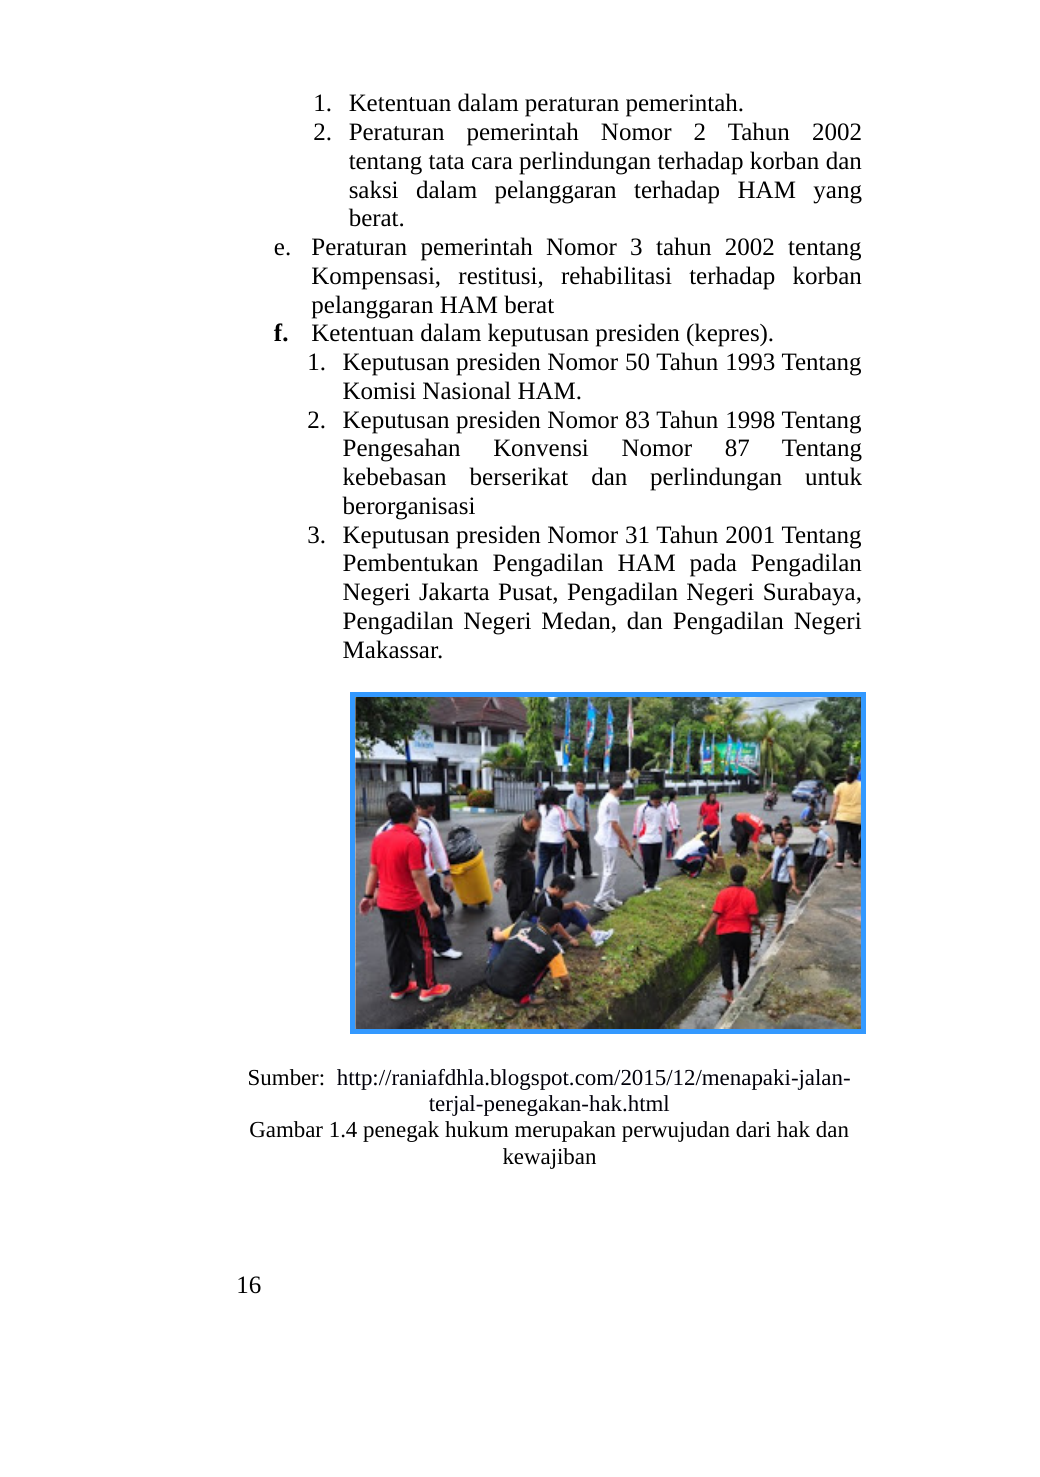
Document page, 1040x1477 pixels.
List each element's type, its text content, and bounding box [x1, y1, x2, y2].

list Keputusan presiden Nomor 83 Tahun 1998 Tentang Pengesahan Konvensi Nomor 87 Tentang kebebasan berserikat dan perlindungan untuk berorganisasi [307, 405, 862, 520]
picture [355, 697, 861, 1029]
list Keputusan presiden Nomor 50 Tahun 1993 Tentang Komisi Nasional HAM. [307, 347, 862, 405]
list Peraturan pemerintah Nomor 3 tahun 2002 tentang Kompensasi, restitusi, rehabilitasi terhadap korban pelanggaran HAM berat [274, 232, 862, 318]
list Ketentuan dalam keputusan presiden (kepres). [274, 318, 862, 347]
list Ketentuan dalam peraturan pemerintah. [313, 88, 862, 117]
list Keputusan presiden Nomor 31 Tahun 2001 Tentang Pembentukan Pengadilan HAM pada Pengadilan Negeri Jakarta Pusat, Pengadilan Negeri Surabaya, Pengadilan Negeri Medan, dan Pengadilan Negeri Makassar. [307, 520, 862, 663]
list Peraturan pemerintah Nomor 2 Tahun 2002 tentang tata cara perlindungan terhadap korban dan saksi dalam pelanggaran terhadap HAM yang berat. [313, 117, 862, 232]
text Sumber: http://raniafdhla.blogspot.com/2015/12/menapaki-jalan-terjal-penegakan-hak.html [236, 1064, 862, 1116]
text Gambar 1.4 penegak hukum merupakan perwujudan dari hak dan kewajiban [236, 1116, 862, 1169]
